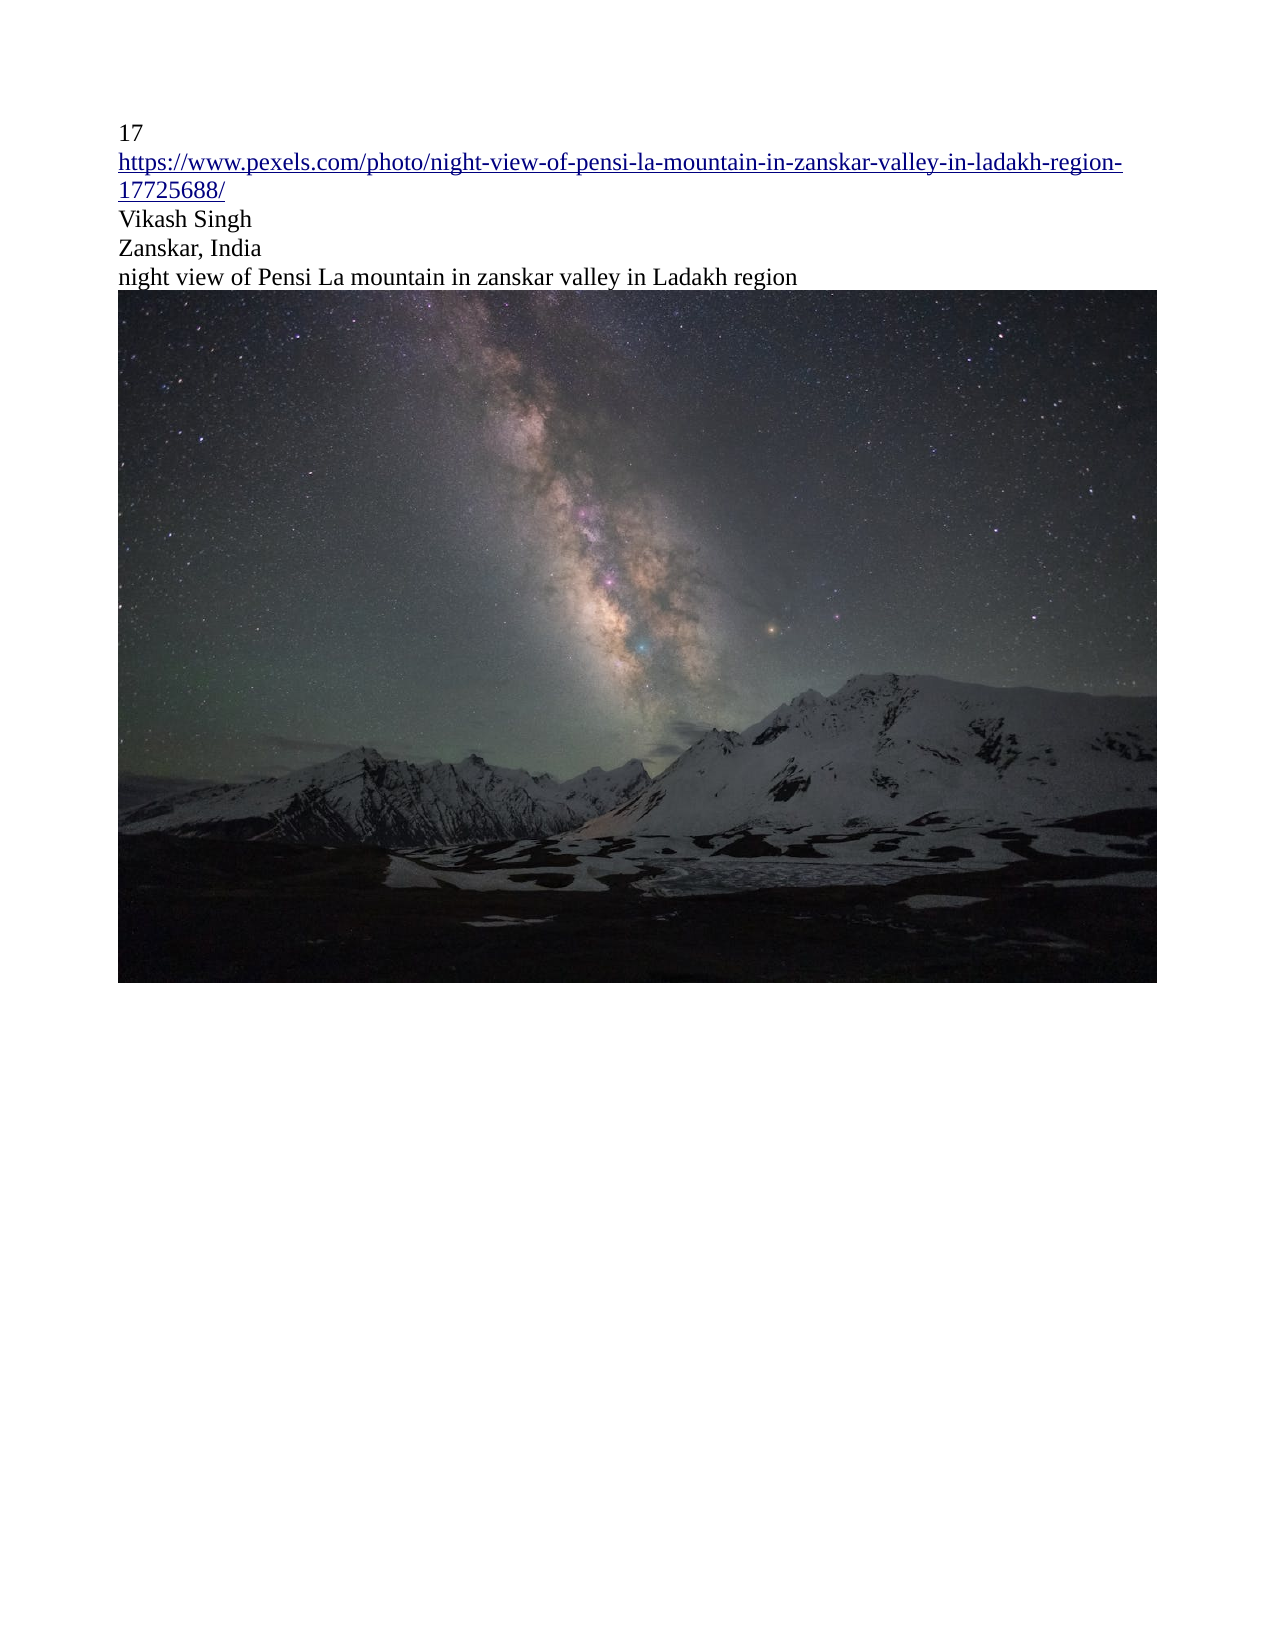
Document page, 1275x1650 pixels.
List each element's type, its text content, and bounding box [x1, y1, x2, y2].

text https://www.pexels.com/photo/night-view-of-pensi-la-mountain-in-zanskar-valley-in-ladakh-region-17725688/ [118, 147, 1157, 204]
text Vikash Singh [118, 204, 1157, 233]
text 17 [118, 118, 1157, 147]
picture [118, 290, 1157, 983]
text Zanskar, India [118, 233, 1157, 262]
text night view of Pensi La mountain in zanskar valley in Ladakh region [118, 262, 1157, 290]
